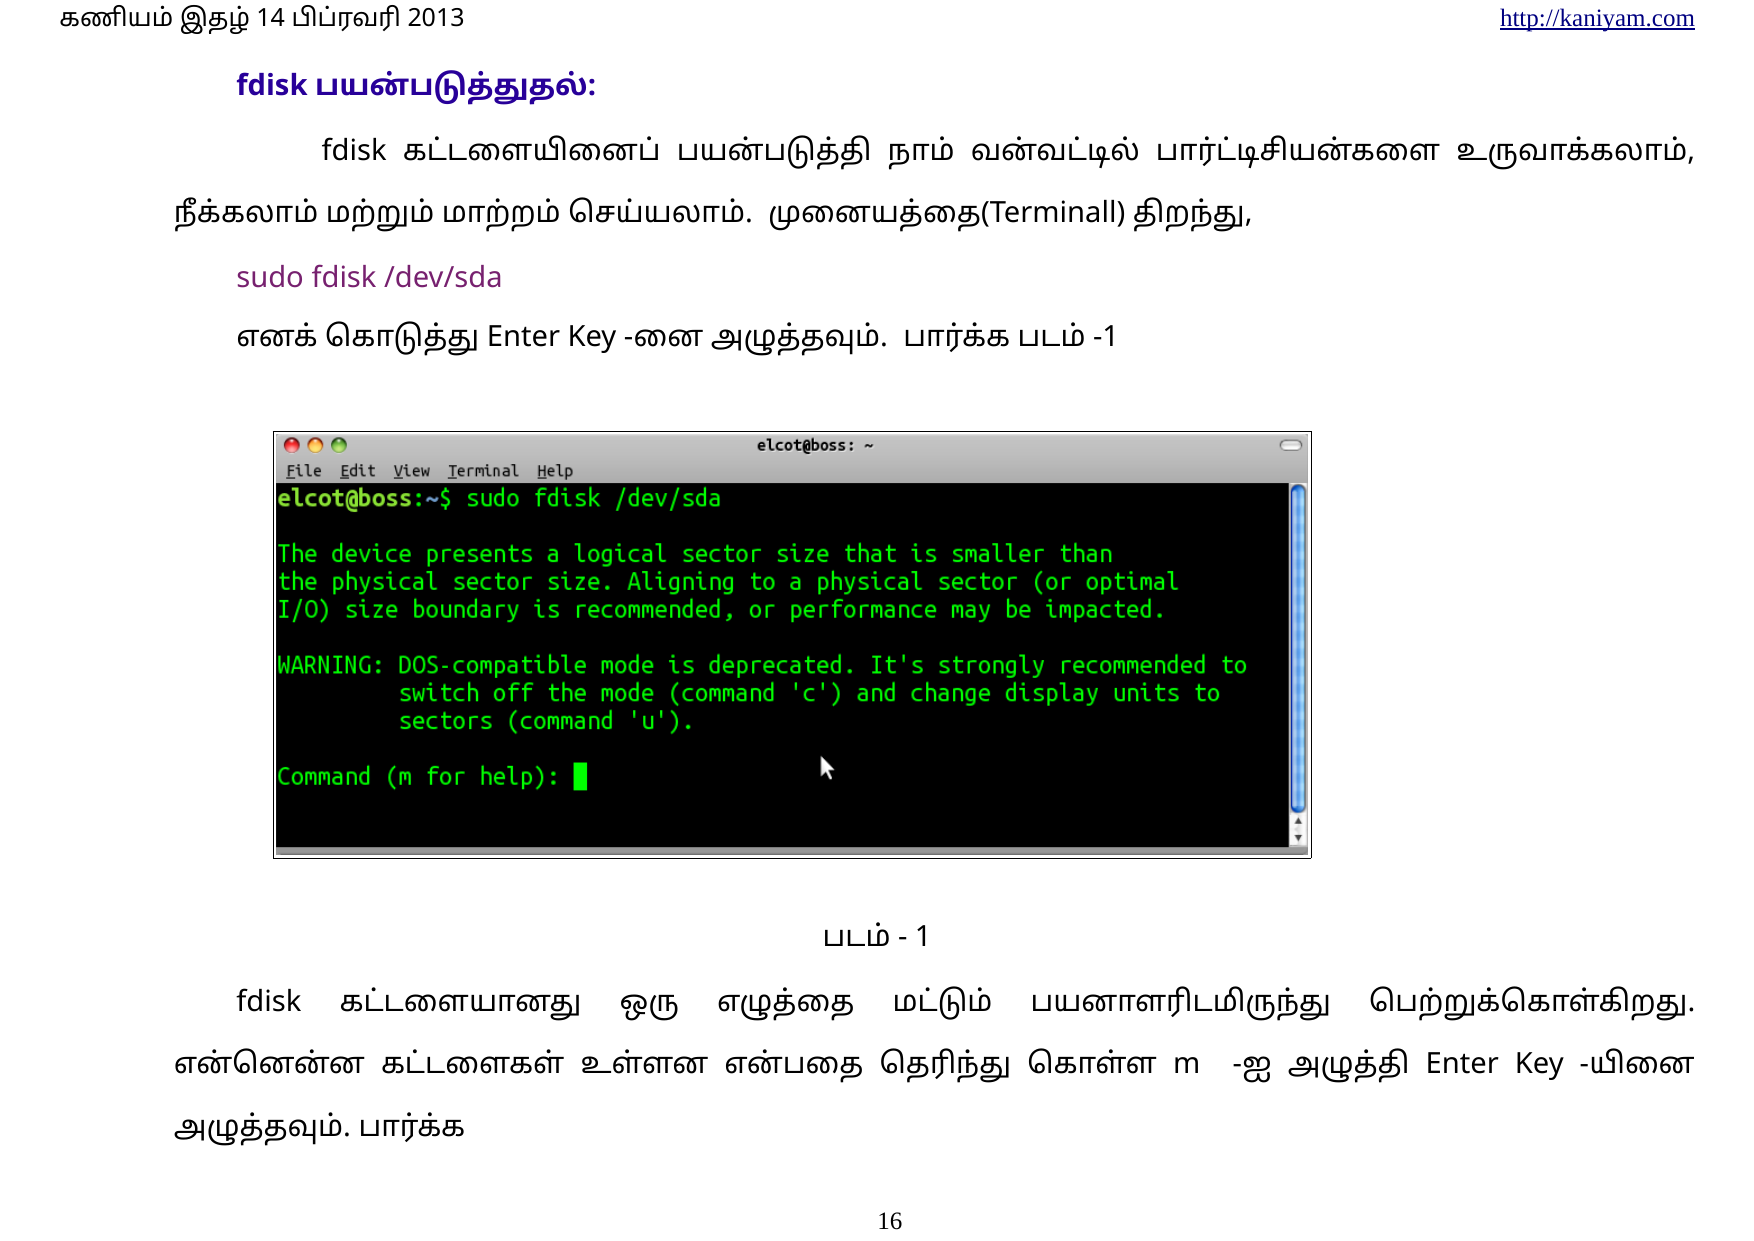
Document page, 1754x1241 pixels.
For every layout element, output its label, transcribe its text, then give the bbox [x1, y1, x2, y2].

text fdisk கட்டளையினைப் பயன்படுத்தி நாம் வன்வட்டில் பார்ட்டிசியன்களை உருவாக்கலாம், நீக்கலாம் மற்றும் மாற்றம் செய்யலாம். முனையத்தை(Terminall) திறந்து, [174, 129, 1695, 234]
picture [276, 434, 1308, 855]
text sudo fdisk /dev/sda [174, 256, 1695, 296]
text fdisk பயன்படுத்துதல்: [174, 64, 1695, 107]
text எனக் கொடுத்து Enter Key -னை அழுத்தவும். பார்க்க படம் -1 [174, 316, 1695, 358]
text fdisk கட்டளையானது ஒரு எழுத்தை மட்டும் பயனாளரிடமிருந்து பெற்றுக்கொள்கிறது. என்னென்ன கட்டளைகள் உள்ளன என்பதை தெரிந்து கொள்ள m -ஐ அழுத்தி Enter Key -யினை அழுத்தவும். பார்க்க [174, 980, 1695, 1148]
text படம் - 1 [59, 915, 1695, 958]
